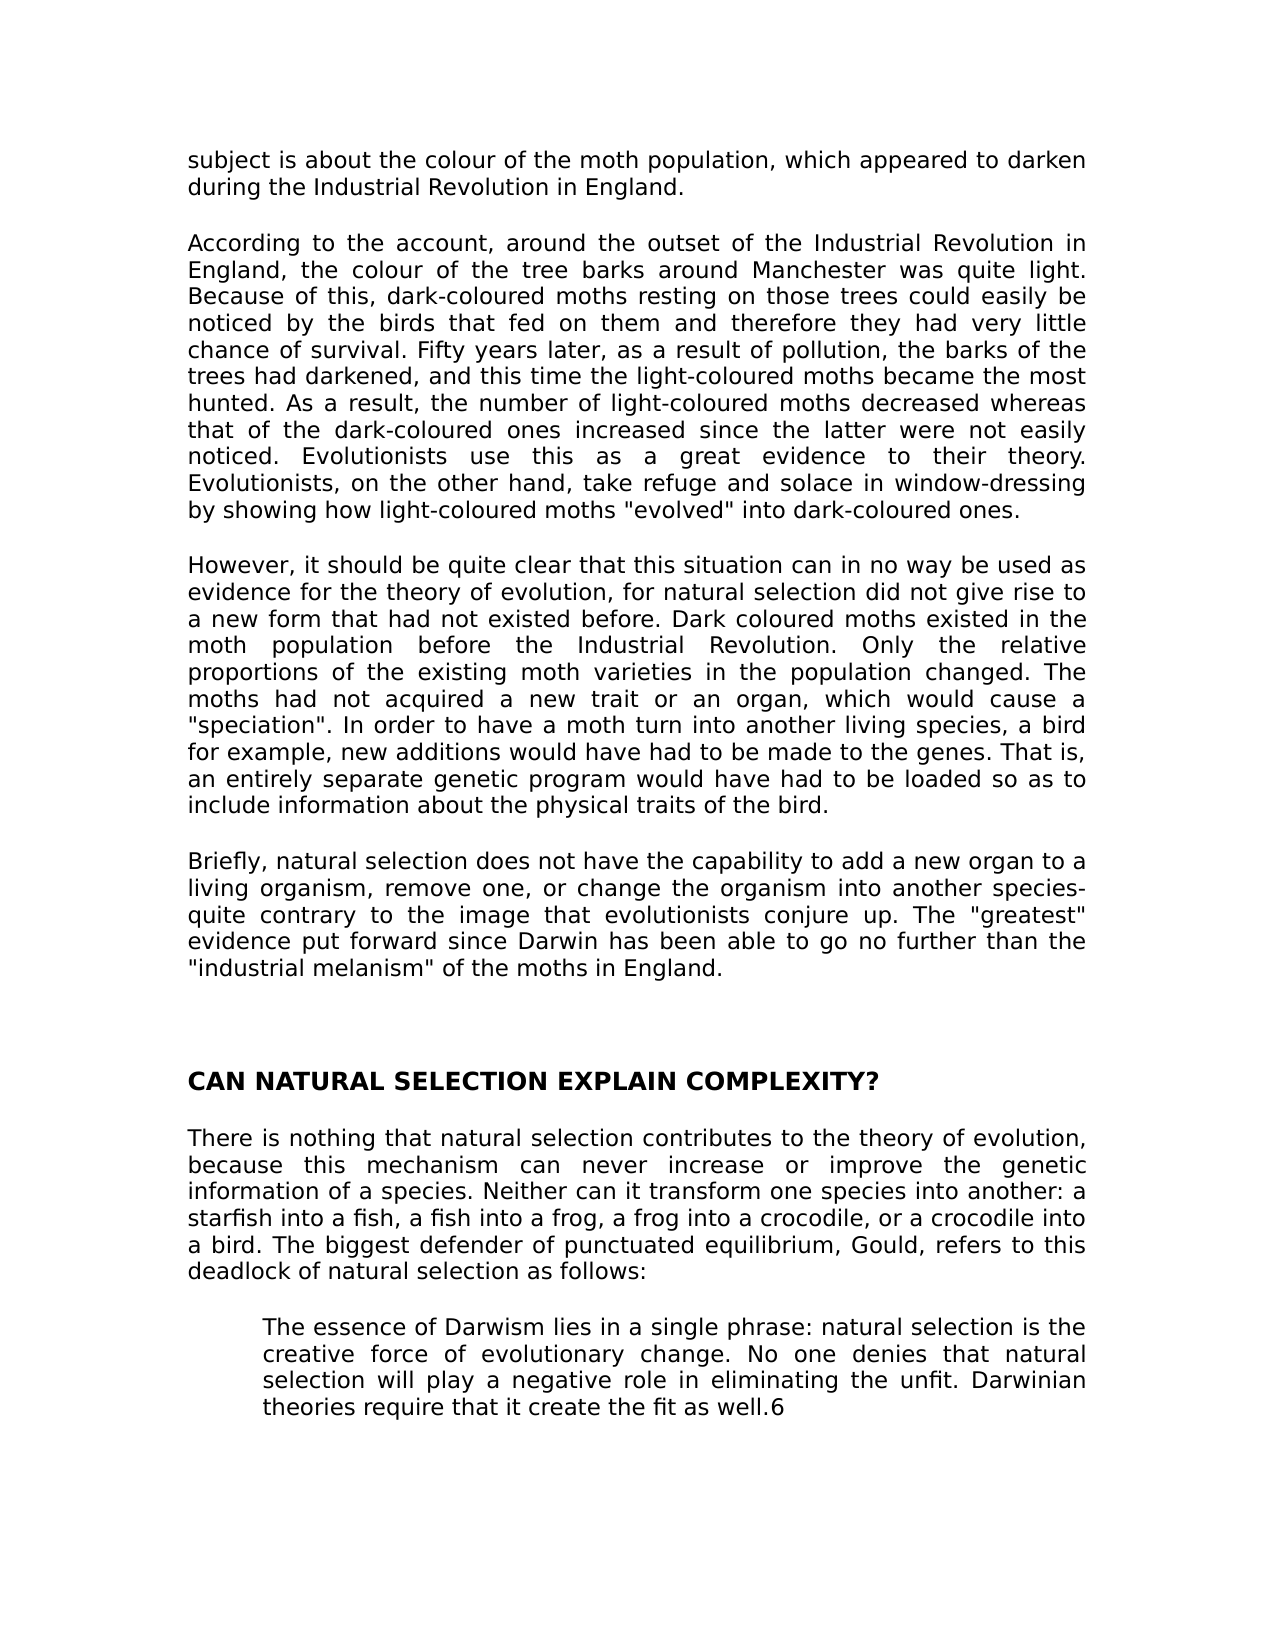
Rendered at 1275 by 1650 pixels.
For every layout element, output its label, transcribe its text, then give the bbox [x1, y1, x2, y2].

text Can Natural Selection Explain Complexity? [187, 1067, 1088, 1096]
text However, it should be quite clear that this situation can in no way be used as evidence for the theory of evolution, for natural selection did not give rise to a new form that had not existed before. Dark coloured moths existed in the moth population before the Industrial Revolution. Only the relative proportions of the existing moth varieties in the population changed. The moths had not acquired a new trait or an organ, which would cause a "speciation". In order to have a moth turn into another living species, a bird for example, new additions would have had to be made to the genes. That is, an entirely separate genetic program would have had to be loaded so as to include information about the physical traits of the bird. [187, 553, 1088, 819]
text subject is about the colour of the moth population, which appeared to darken during the Industrial Revolution in England. [187, 148, 1088, 201]
text Briefly, natural selection does not have the capability to add a new organ to a living organism, remove one, or change the organism into another species-quite contrary to the image that evolutionists conjure up. The "greatest" evidence put forward since Darwin has been able to go no further than the "industrial melanism" of the moths in England. [187, 848, 1088, 982]
text There is nothing that natural selection contributes to the theory of evolution, because this mechanism can never increase or improve the genetic information of a species. Neither can it transform one species into another: a starfish into a fish, a fish into a frog, a frog into a crocodile, or a crocodile into a bird. The biggest defender of punctuated equilibrium, Gould, refers to this deadlock of natural selection as follows: [187, 1125, 1088, 1285]
text According to the account, around the outset of the Industrial Revolution in England, the colour of the tree barks around Manchester was quite light. Because of this, dark-coloured moths resting on those trees could easily be noticed by the birds that fed on them and therefore they had very little chance of survival. Fifty years later, as a result of pollution, the barks of the trees had darkened, and this time the light-coloured moths became the most hunted. As a result, the number of light-coloured moths decreased whereas that of the dark-coloured ones increased since the latter were not easily noticed. Evolutionists use this as a great evidence to their theory. Evolutionists, on the other hand, take refuge and solace in window-dressing by showing how light-coloured moths "evolved" into dark-coloured ones. [187, 230, 1088, 523]
text The essence of Darwism lies in a single phrase: natural selection is the creative force of evolutionary change. No one denies that natural selection will play a negative role in eliminating the unfit. Darwinian theories require that it create the fit as well.6 [262, 1314, 1088, 1421]
